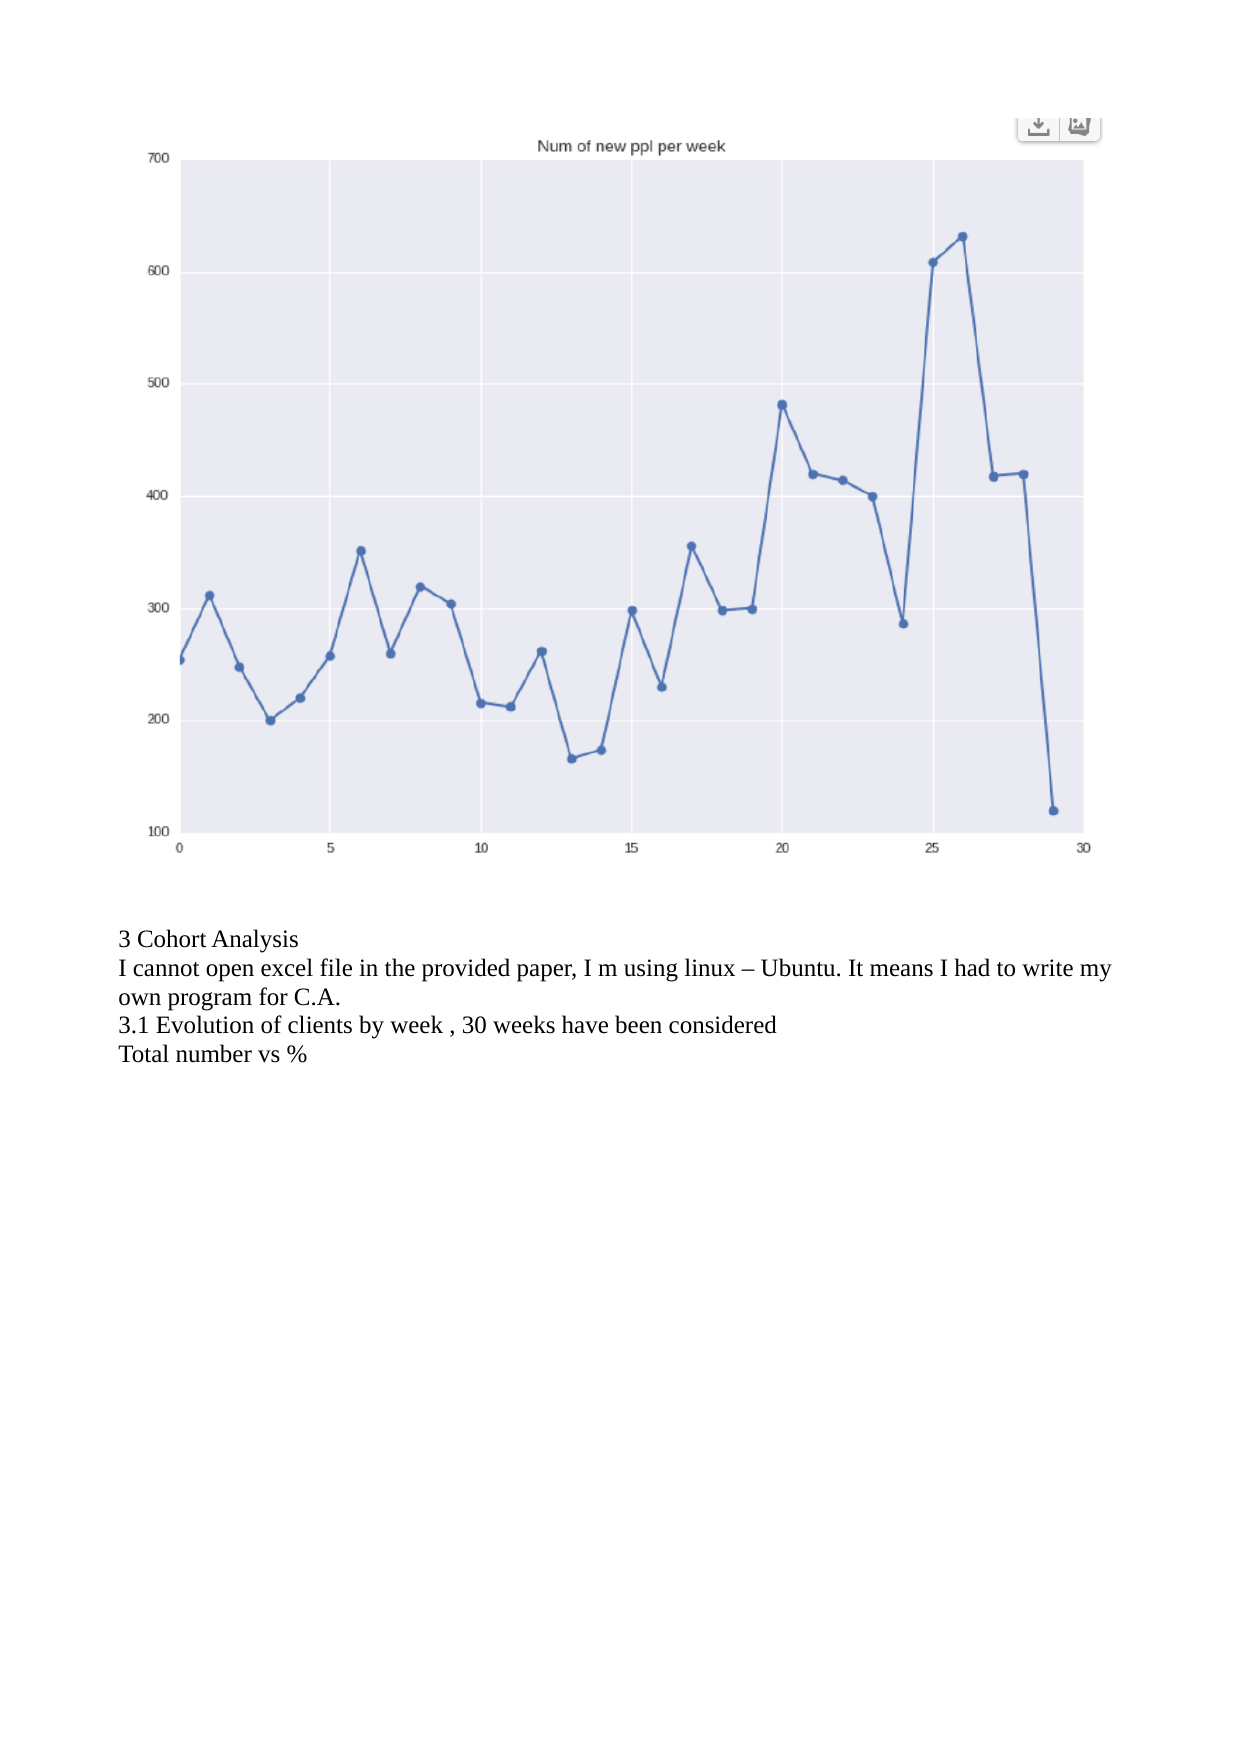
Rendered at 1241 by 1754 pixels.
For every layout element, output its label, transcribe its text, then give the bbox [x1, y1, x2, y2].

text 3.1 Evolution of clients by week , 30 weeks have been considered [118, 1010, 1122, 1039]
text I cannot open excel file in the provided paper, I m using linux – Ubuntu. It means I had to write my own program for C.A. [118, 953, 1122, 1010]
text Total number vs % [118, 1039, 1122, 1068]
picture [118, 118, 1123, 867]
text 3 Cohort Analysis [118, 924, 1122, 953]
